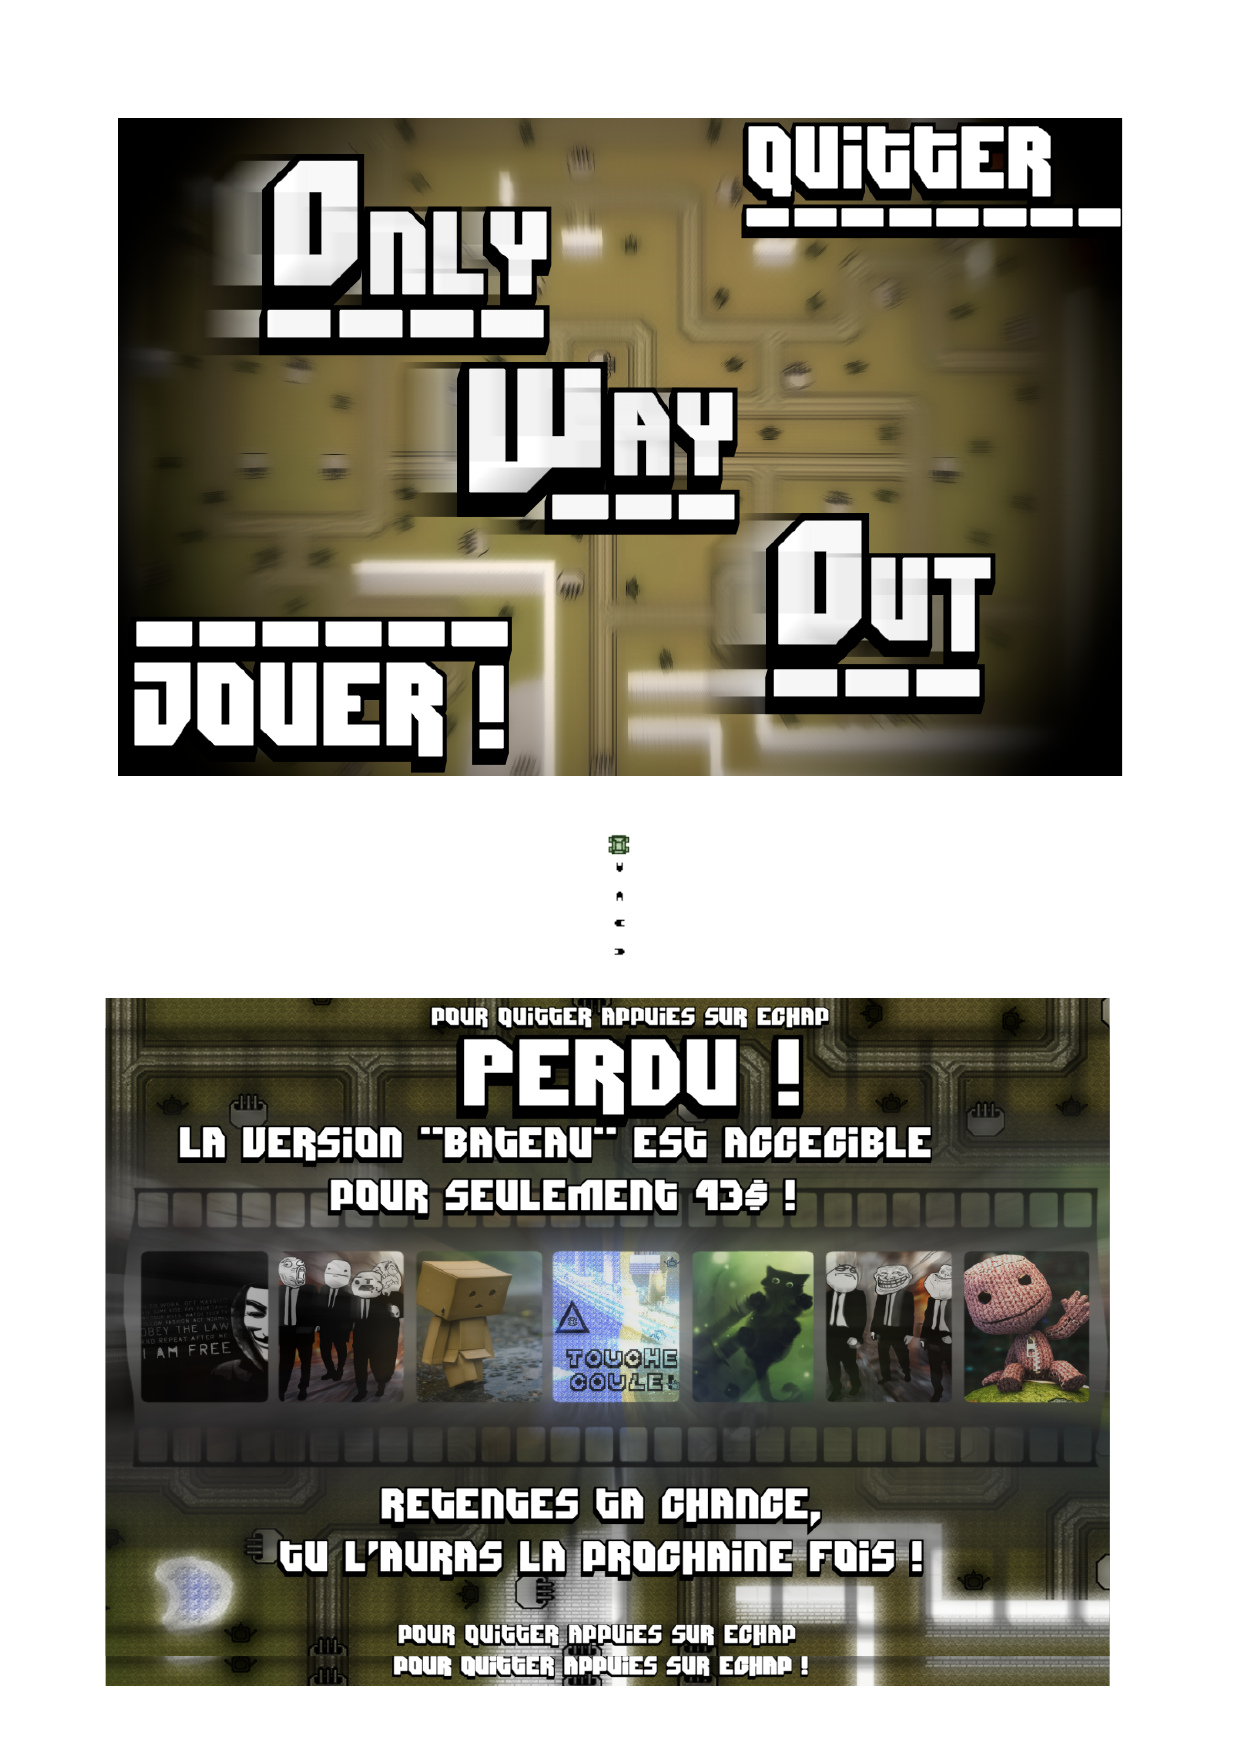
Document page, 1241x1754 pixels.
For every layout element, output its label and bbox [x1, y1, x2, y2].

picture [607, 832, 633, 858]
picture [615, 890, 625, 903]
picture [118, 118, 1123, 776]
picture [615, 861, 625, 874]
picture [613, 947, 627, 957]
picture [105, 998, 1110, 1686]
picture [613, 918, 627, 929]
